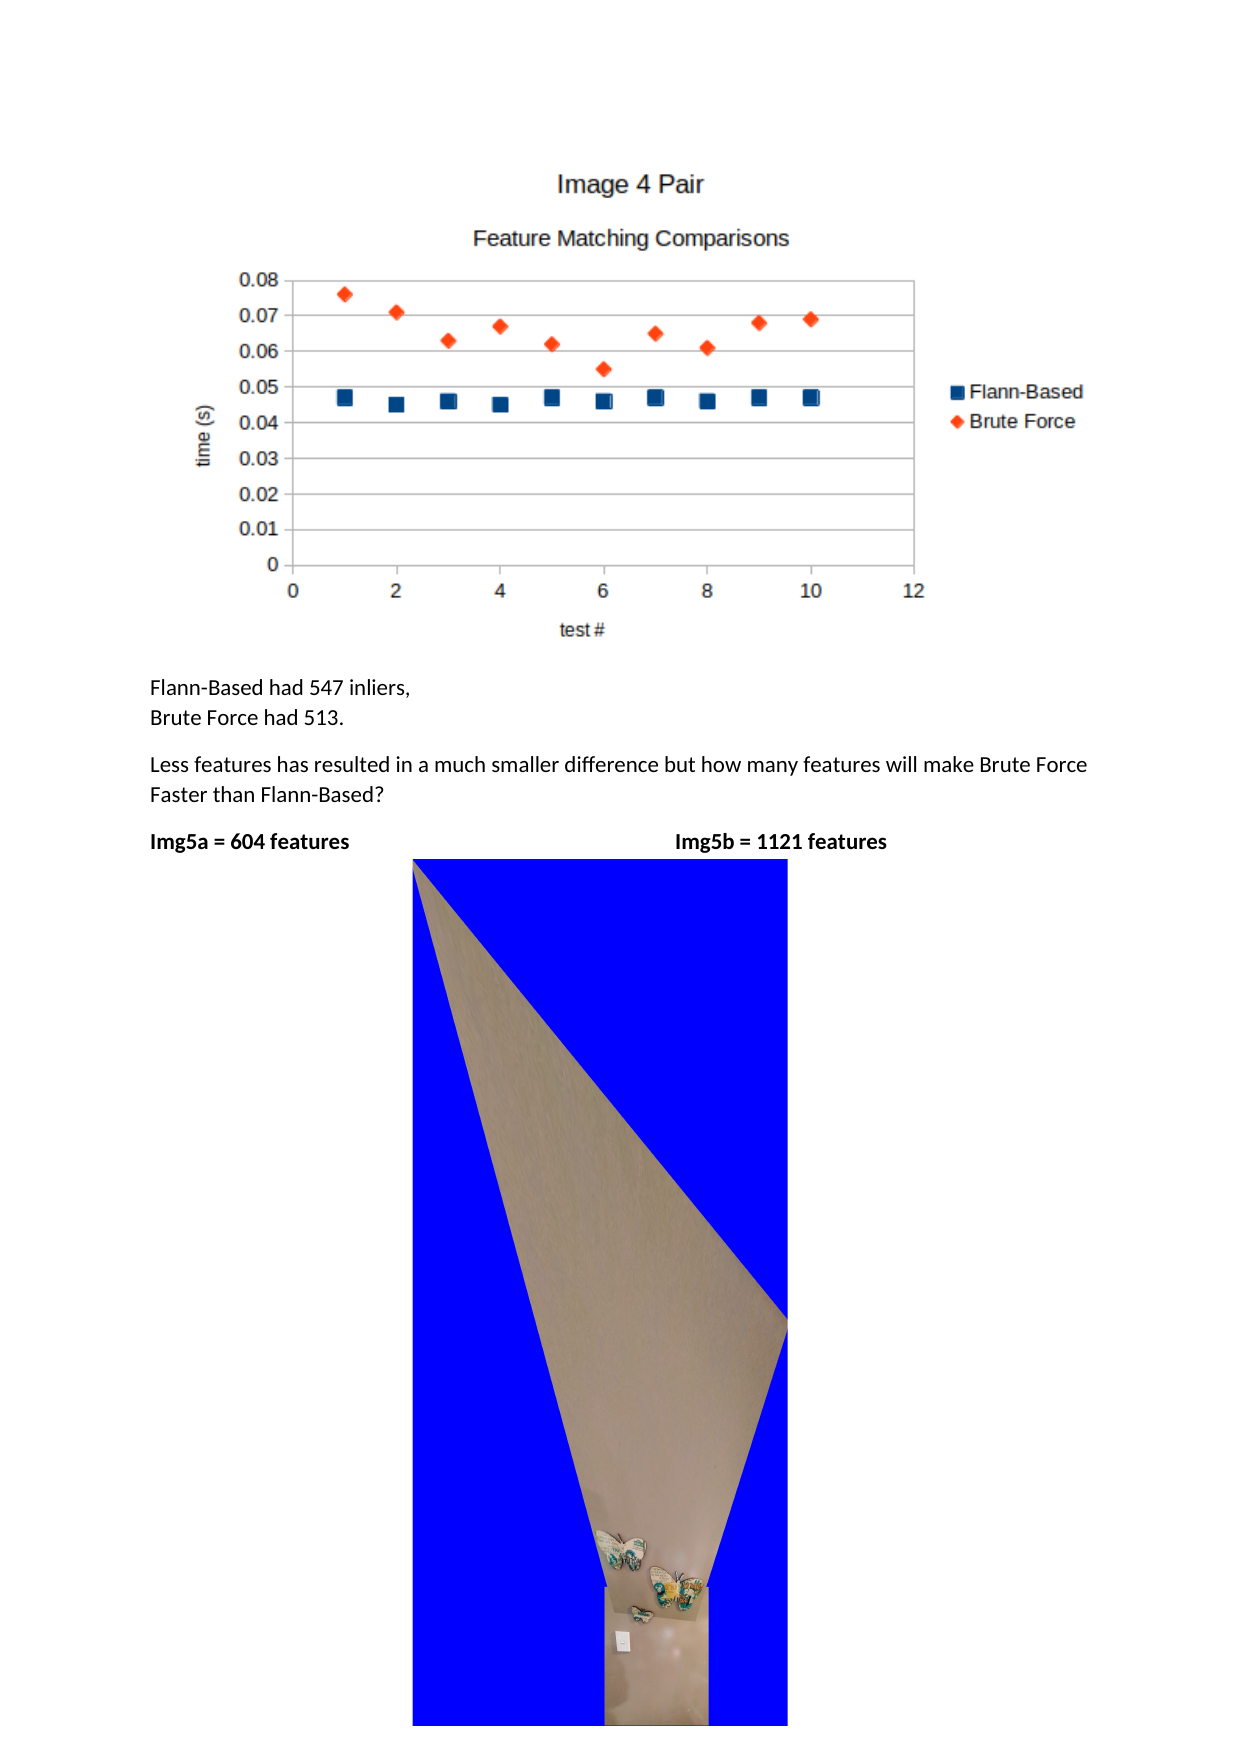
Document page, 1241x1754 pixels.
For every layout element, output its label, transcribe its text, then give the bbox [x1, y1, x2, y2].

text Flann-Based had 547 inliers, Brute Force had 513. [150, 150, 1090, 731]
picture [412, 859, 788, 1726]
picture [161, 142, 1102, 671]
text Less features has resulted in a much smaller difference but how many features will make Brute Force Faster than Flann-Based? [150, 750, 1090, 808]
text Img5a = 604 features Img5b = 1121 features [150, 827, 1090, 855]
